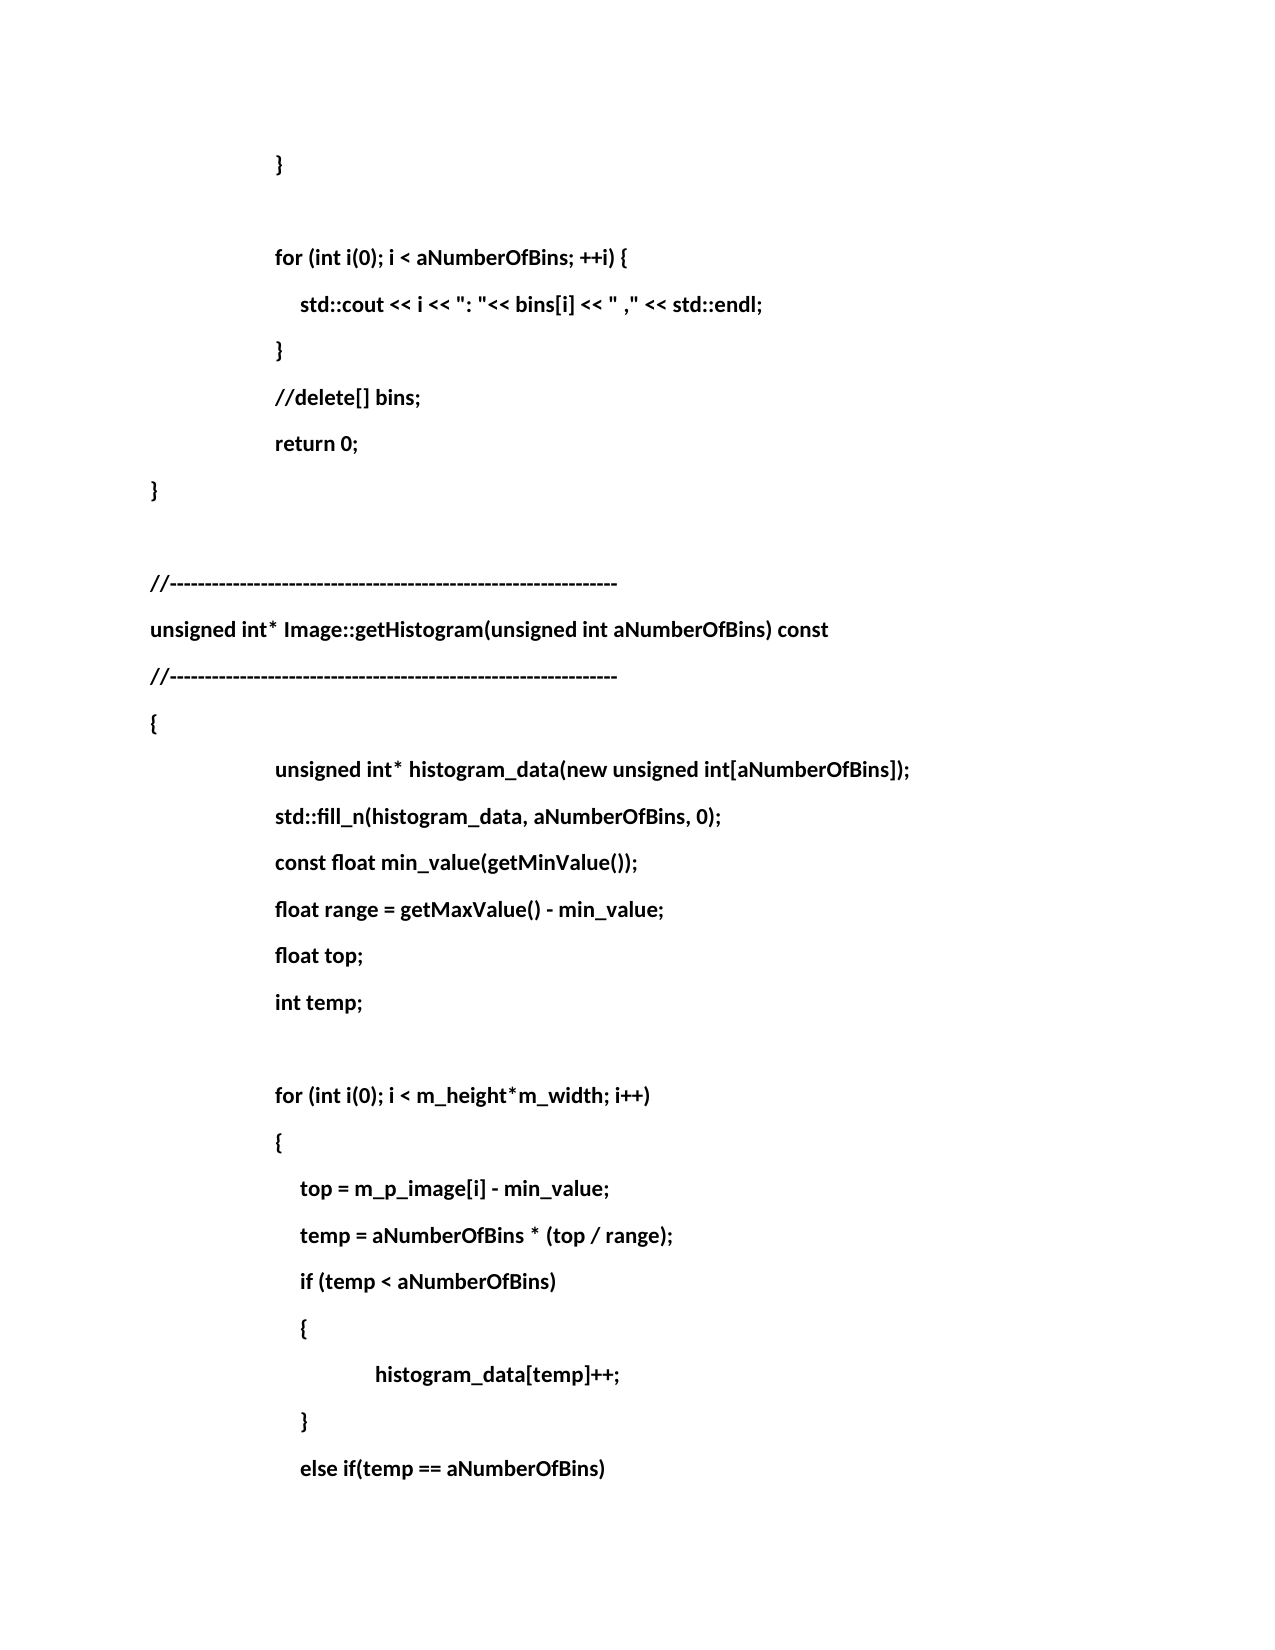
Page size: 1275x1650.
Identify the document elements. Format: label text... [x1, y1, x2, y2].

text float range = getMaxValue() - min_value; [150, 895, 1125, 923]
text //---------------------------------------------------------------- [150, 569, 1125, 597]
text unsigned int* Image::getHistogram(unsigned int aNumberOfBins) const [150, 616, 1125, 644]
text { [150, 1128, 1125, 1156]
text else if(temp == aNumberOfBins) [150, 1454, 1125, 1482]
text std::cout << i << ": "<< bins[i] << " ," << std::endl; [150, 290, 1125, 318]
text } [150, 336, 1125, 364]
text std::fill_n(histogram_data, aNumberOfBins, 0); [150, 802, 1125, 830]
text { [150, 709, 1125, 737]
text //---------------------------------------------------------------- [150, 662, 1125, 690]
text } [150, 150, 1125, 178]
text return 0; [150, 429, 1125, 457]
text const float min_value(getMinValue()); [150, 848, 1125, 876]
text } [150, 476, 1125, 504]
text float top; [150, 942, 1125, 969]
text } [150, 1407, 1125, 1435]
text //delete[] bins; [150, 383, 1125, 411]
text if (temp < aNumberOfBins) [150, 1267, 1125, 1296]
text { [150, 1314, 1125, 1342]
text for (int i(0); i < aNumberOfBins; ++i) { [150, 243, 1125, 271]
text unsigned int* histogram_data(new unsigned int[aNumberOfBins]); [150, 755, 1125, 783]
text int temp; [150, 988, 1125, 1016]
text histogram_data[temp]++; [150, 1361, 1125, 1389]
text for (int i(0); i < m_height*m_width; i++) [150, 1081, 1125, 1109]
text top = m_p_image[i] - min_value; [150, 1174, 1125, 1202]
text temp = aNumberOfBins * (top / range); [150, 1221, 1125, 1249]
